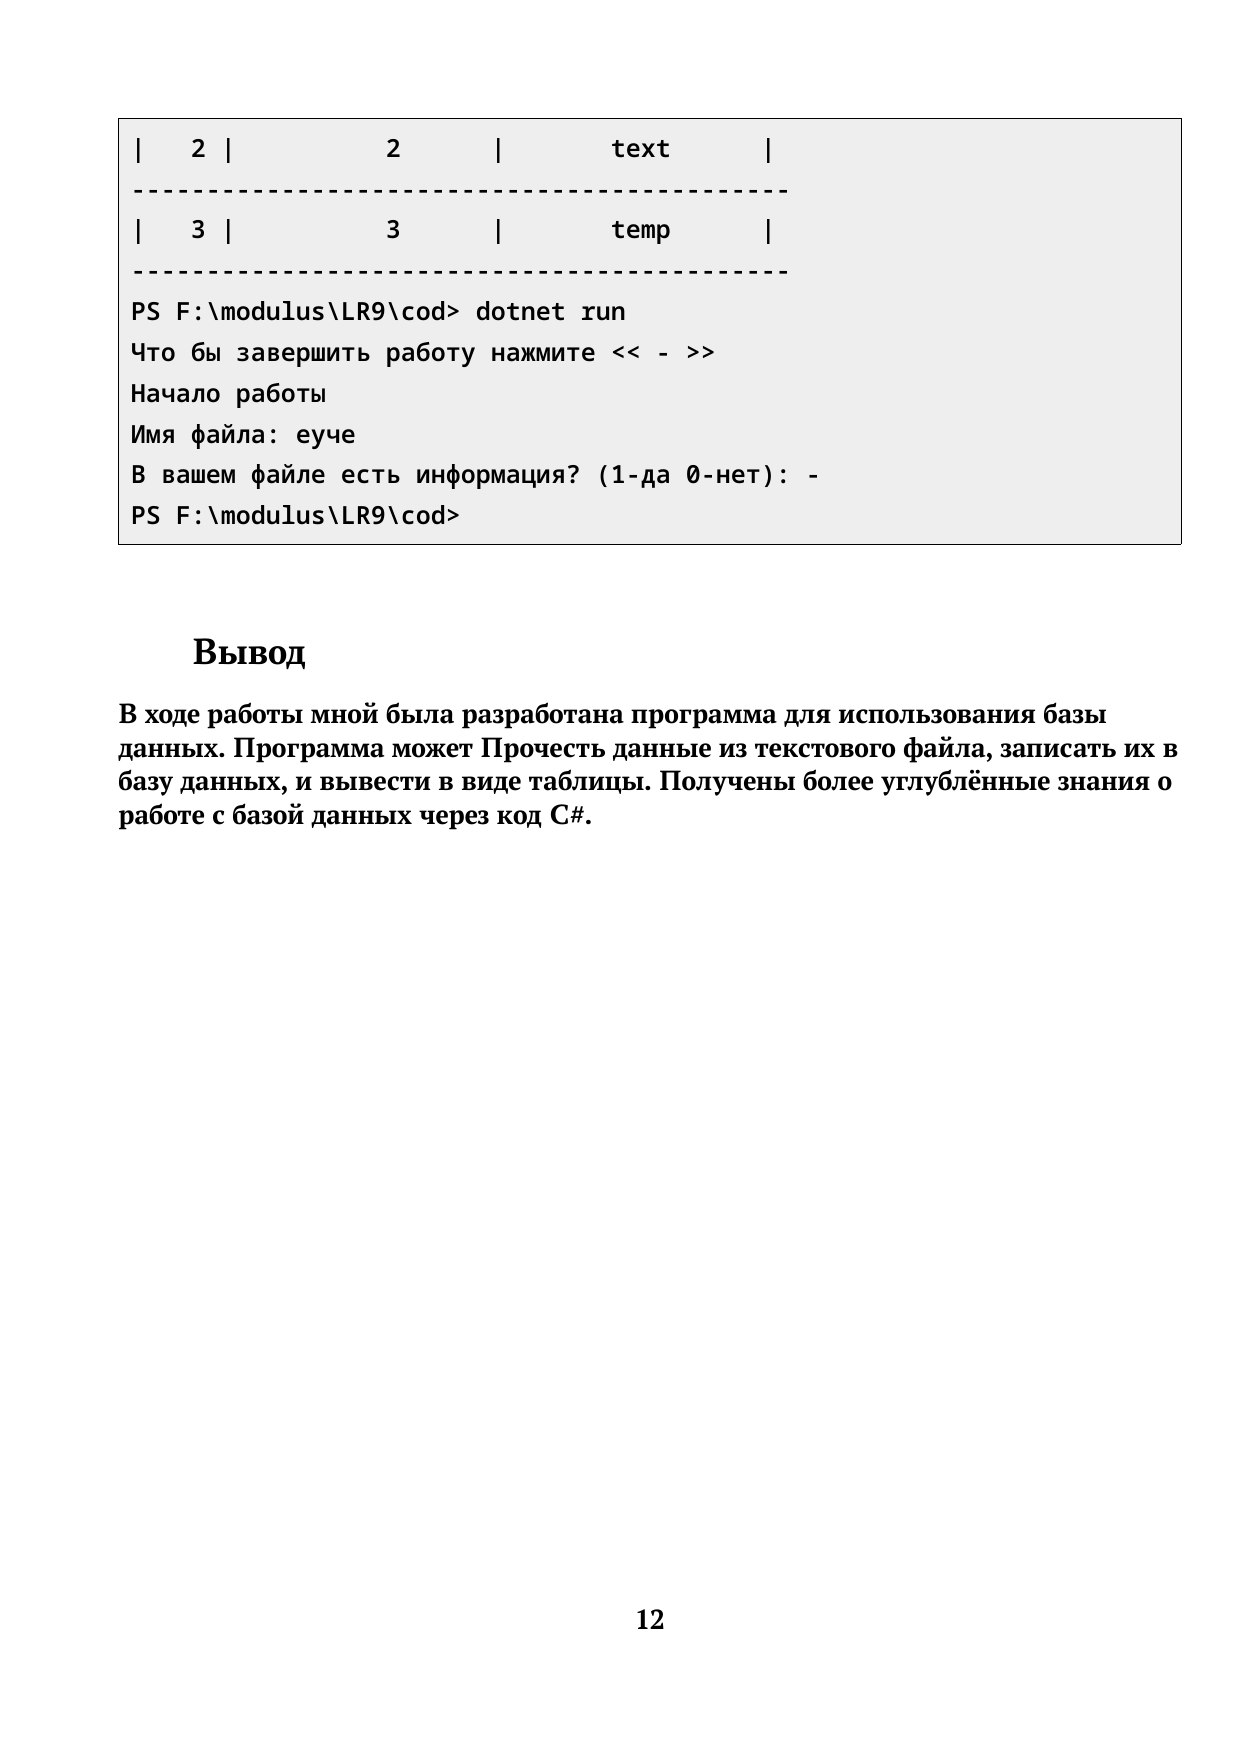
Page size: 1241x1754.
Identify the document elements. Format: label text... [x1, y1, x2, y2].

text В ходе работы мной была разработана программа для использования базы данных. Программа может Прочесть данные из текстового файла, записать их в базу данных, и вывести в виде таблицы. Получены более углублённые знания о работе с базой данных через код C#. [118, 696, 1181, 831]
subtitle Вывод [192, 628, 1181, 673]
text Начало работы [119, 363, 1181, 404]
text | 2 | 2 | text | [119, 119, 1181, 159]
text | 3 | 3 | temp | [119, 200, 1181, 241]
text PS F:\modulus\LR9\cod> dotnet run [119, 281, 1181, 322]
text В вашем файле есть информация? (1-да 0-нет): - [119, 445, 1181, 486]
text Имя файла: еуче [119, 404, 1181, 445]
text Что бы завершить работу нажмите << - >> [119, 322, 1181, 363]
text -------------------------------------------- [119, 241, 1181, 281]
text PS F:\modulus\LR9\cod> [119, 486, 1181, 544]
text -------------------------------------------- [119, 159, 1181, 200]
